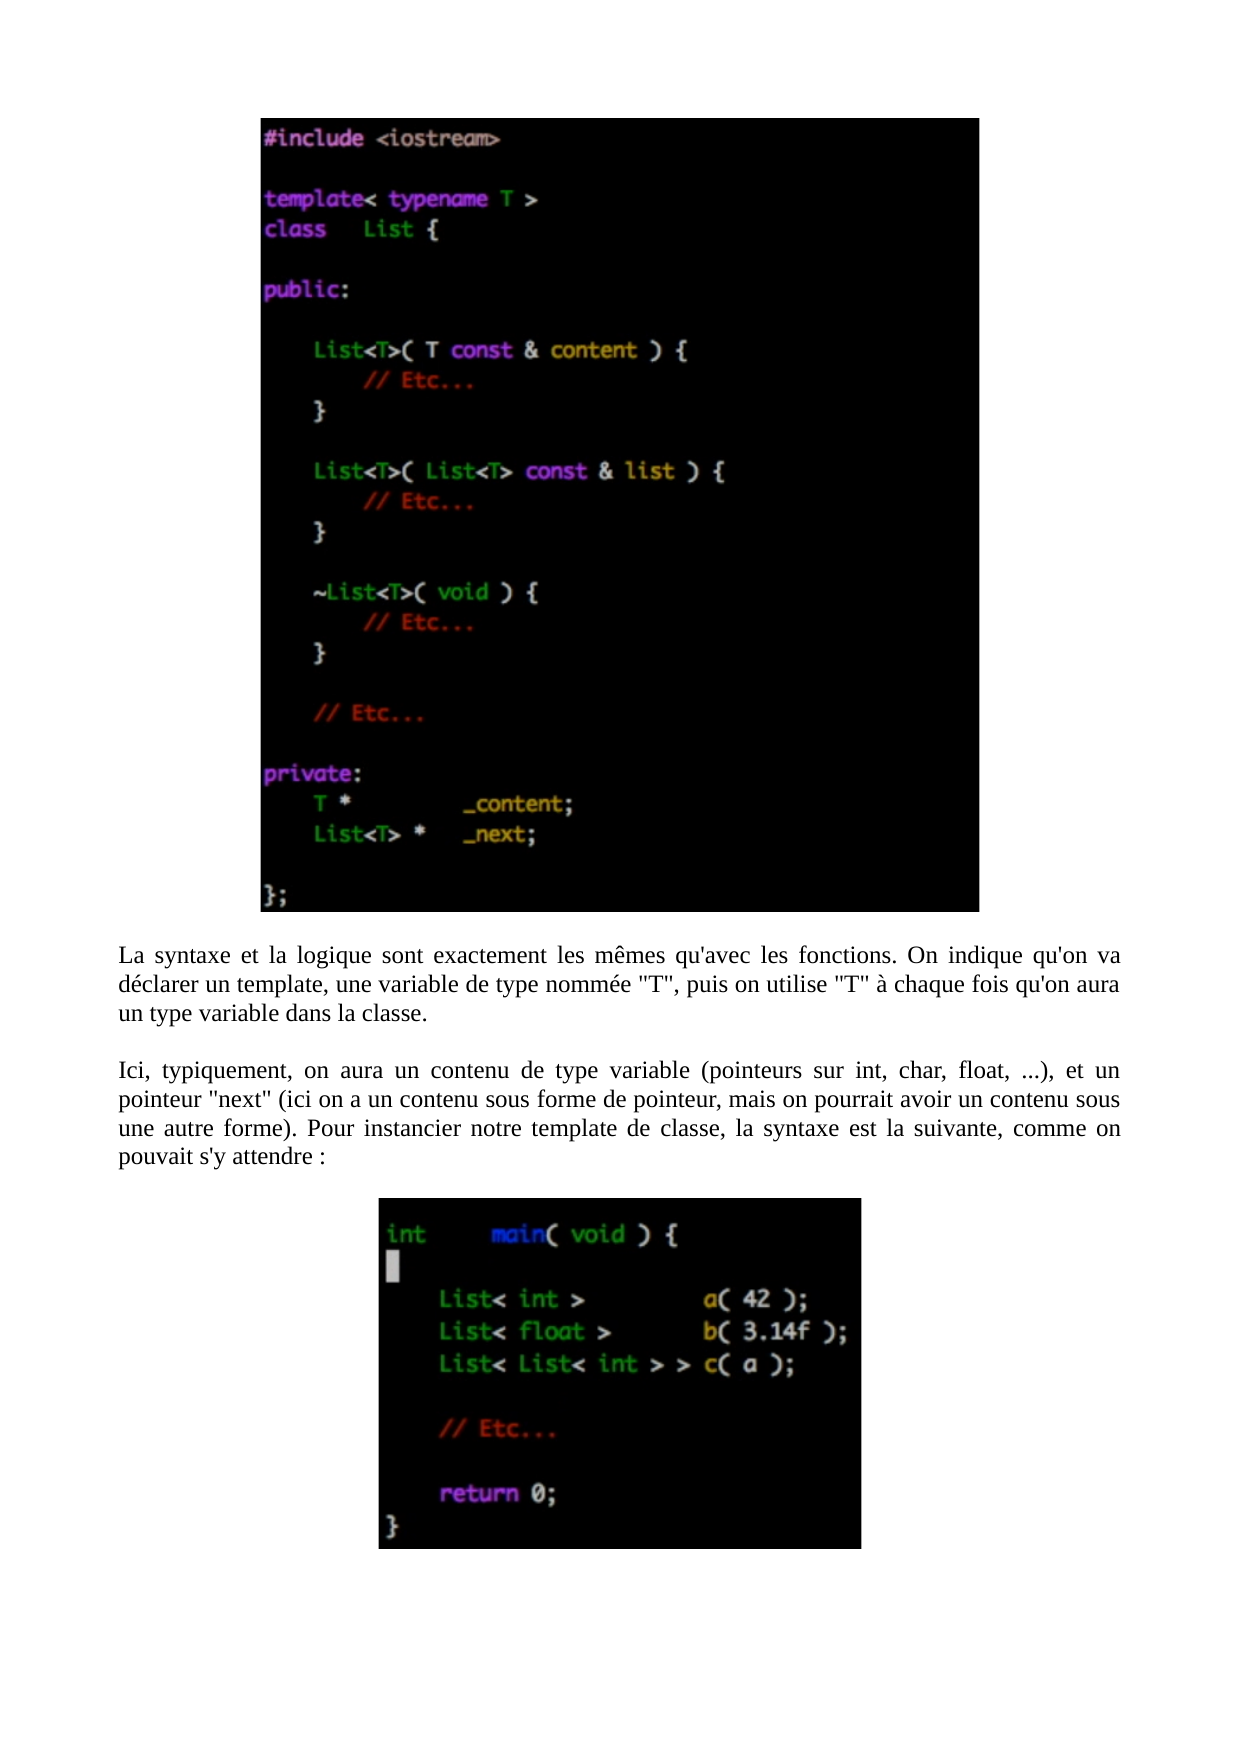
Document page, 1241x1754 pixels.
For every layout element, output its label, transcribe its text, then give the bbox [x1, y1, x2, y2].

text Ici, typiquement, on aura un contenu de type variable (pointeurs sur int, char, float, ...), et un pointeur "next" (ici on a un contenu sous forme de pointeur, mais on pourrait avoir un contenu sous une autre forme). Pour instancier notre template de classe, la syntaxe est la suivante, comme on pouvait s'y attendre : [118, 1055, 1122, 1170]
text La syntaxe et la logique sont exactement les mêmes qu'avec les fonctions. On indique qu'on va déclarer un template, une variable de type nommée "T", puis on utilise "T" à chaque fois qu'on aura un type variable dans la classe. [118, 940, 1122, 1026]
